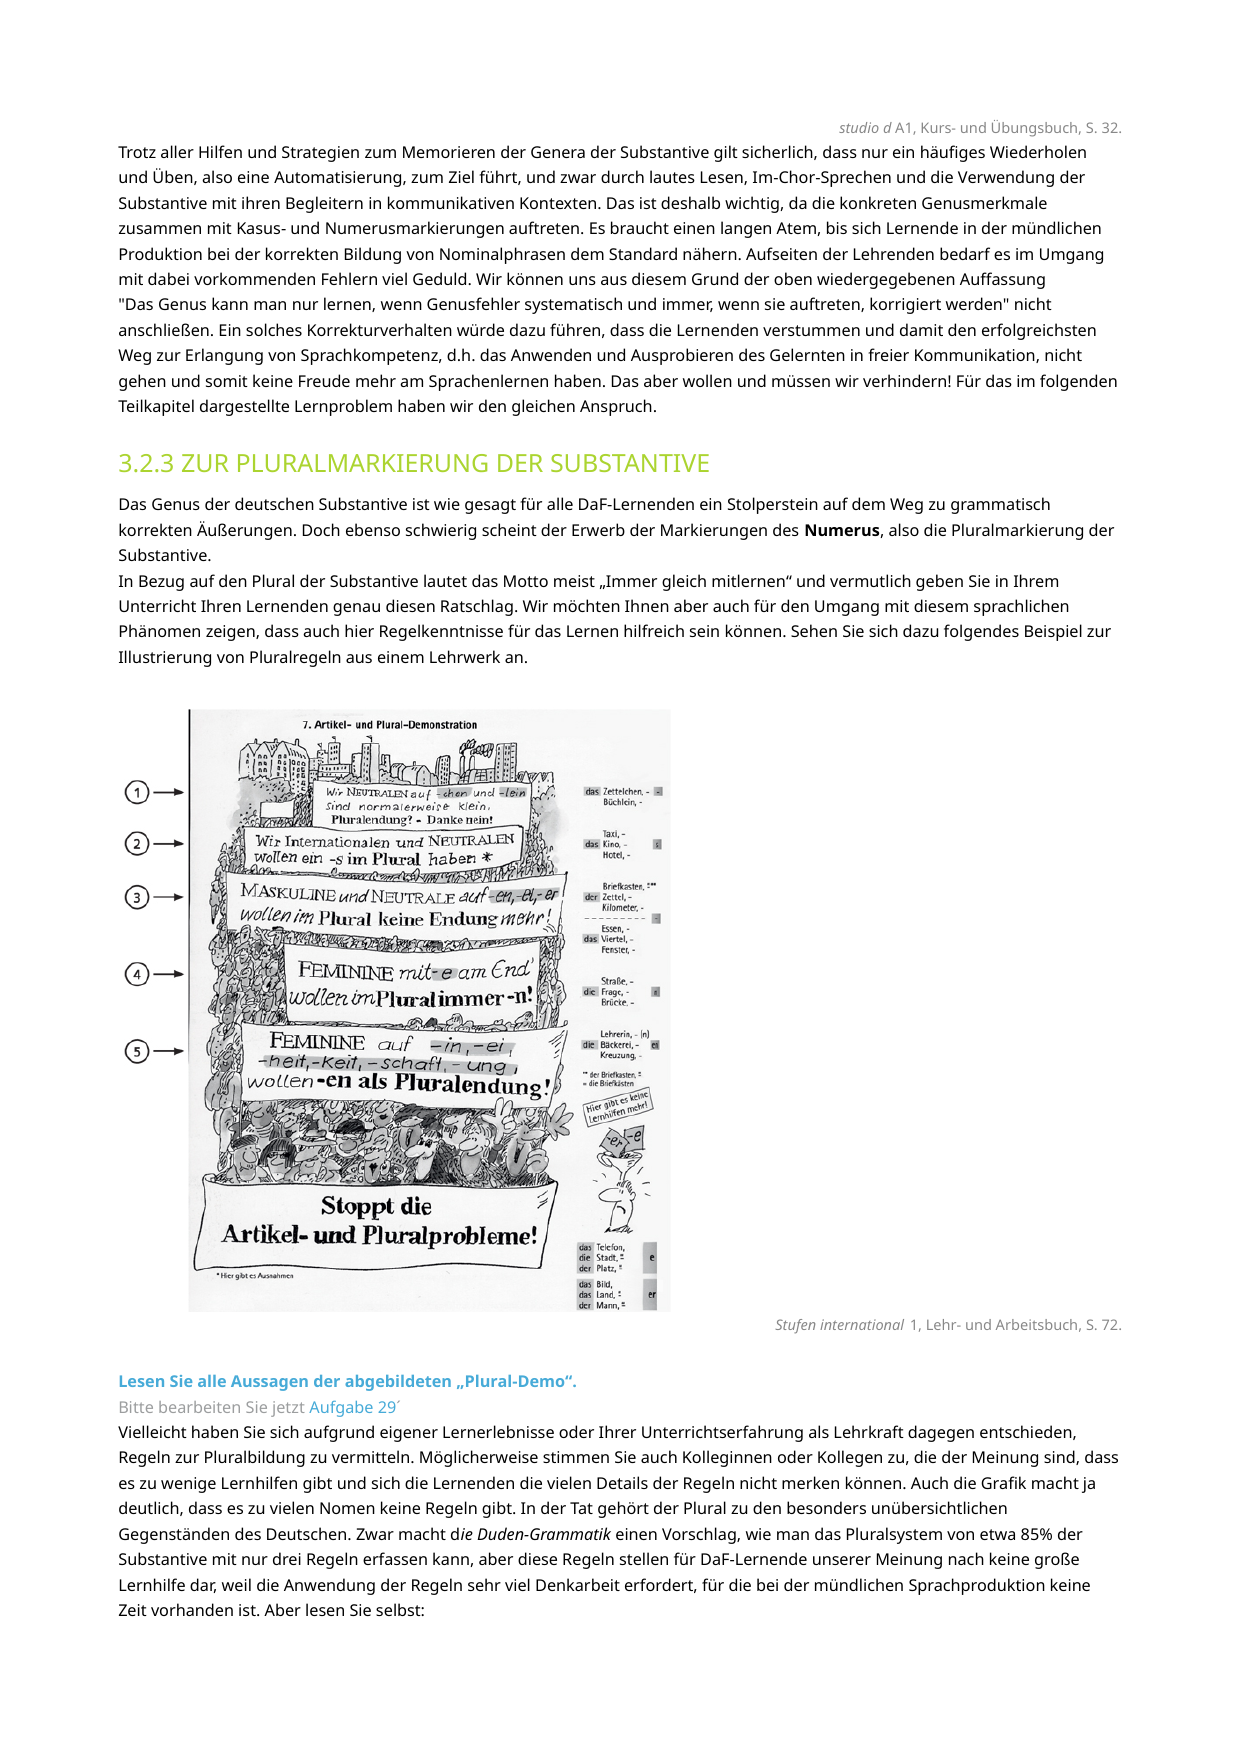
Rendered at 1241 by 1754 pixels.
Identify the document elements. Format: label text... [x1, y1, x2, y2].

text Vielleicht haben Sie sich aufgrund eigener Lernerlebnisse oder Ihrer Unterrichtserfahrung als Lehrkraft dagegen entschieden, Regeln zur Pluralbildung zu vermitteln. Möglicherweise stimmen Sie auch Kolleginnen oder Kollegen zu, die der Meinung sind, dass es zu wenige Lernhilfen gibt und sich die Lernenden die vielen Details der Regeln nicht merken können. Auch die Grafik macht ja deutlich, dass es zu vielen Nomen keine Regeln gibt. In der Tat gehört der Plural zu den besonders unübersichtlichen Gegenständen des Deutschen. Zwar macht die Duden-Grammatik einen Vorschlag, wie man das Pluralsystem von etwa 85% der Substantive mit nur drei Regeln erfassen kann, aber diese Regeln stellen für DaF-Lernende unserer Meinung nach keine große Lernhilfe dar, weil die Anwendung der Regeln sehr viel Denkarbeit erfordert, für die bei der mündlichen Sprachproduktion keine Zeit vorhanden ist. Aber lesen Sie selbst: [118, 1421, 1122, 1621]
text Bitte bearbeiten Sie jetzt Aufgabe 29´ [118, 1396, 1122, 1418]
text In Bezug auf den Plural der Substantive lautet das Motto meist „Immer gleich mitlernen“ und vermutlich geben Sie in Ihrem Unterricht Ihren Lernenden genau diesen Ratschlag. Wir möchten Ihnen aber auch für den Umgang mit diesem sprachlichen Phänomen zeigen, dass auch hier Regelkenntnisse für das Lernen hilfreich sein können. Sehen Sie sich dazu folgendes Beispiel zur Illustrierung von Pluralregeln aus einem Lehrwerk an. [118, 569, 1122, 668]
picture [117, 700, 671, 1312]
text Trotz aller Hilfen und Strategien zum Memorieren der Genera der Substantive gilt sicherlich, dass nur ein häufiges Wiederholen und Üben, also eine Automatisierung, zum Ziel führt, und zwar durch lautes Lesen, Im-Chor-Sprechen und die Verwendung der Substantive mit ihren Begleitern in kommunikativen Kontexten. Das ist deshalb wichtig, da die konkreten Genusmerkmale zusammen mit Kasus- und Numerusmarkierungen auftreten. Es braucht einen langen Atem, bis sich Lernende in der mündlichen Produktion bei der korrekten Bildung von Nominalphrasen dem Standard nähern. Aufseiten der Lehrenden bedarf es im Umgang mit dabei vorkommenden Fehlern viel Geduld. Wir können uns aus diesem Grund der oben wiedergegebenen Auffassung "Das Genus kann man nur lernen, wenn Genusfehler systematisch und immer, wenn sie auftreten, korrigiert werden" nicht anschließen. Ein solches Korrekturverhalten würde dazu führen, dass die Lernenden verstummen und damit den erfolgreichsten Weg zur Erlangung von Sprachkompetenz, d.h. das Anwenden und Ausprobieren des Gelernten in freier Kommunikation, nicht gehen und somit keine Freude mehr am Sprachenlernen haben. Das aber wollen und müssen wir verhindern! Für das im folgenden Teilkapitel dargestellte Lernproblem haben wir den gleichen Anspruch. [118, 141, 1122, 417]
text Lesen Sie alle Aussagen der abgebildeten „Plural-Demo“. [118, 1370, 1122, 1392]
text Stufen international 1, Lehr- und Arbeitsbuch, S. 72. [118, 704, 1122, 1334]
subtitle 3.2.3 ZUR PLURALMARKIERUNG DER SUBSTANTIVE [118, 446, 1122, 479]
text Das Genus der deutschen Substantive ist wie gesagt für alle DaF-Lernenden ein Stolperstein auf dem Weg zu grammatisch korrekten Äußerungen. Doch ebenso schwierig scheint der Erwerb der Markierungen des Numerus, also die Pluralmarkierung der Substantive. [118, 493, 1122, 566]
text studio d A1, Kurs- und Übungsbuch, S. 32. [118, 118, 1122, 138]
